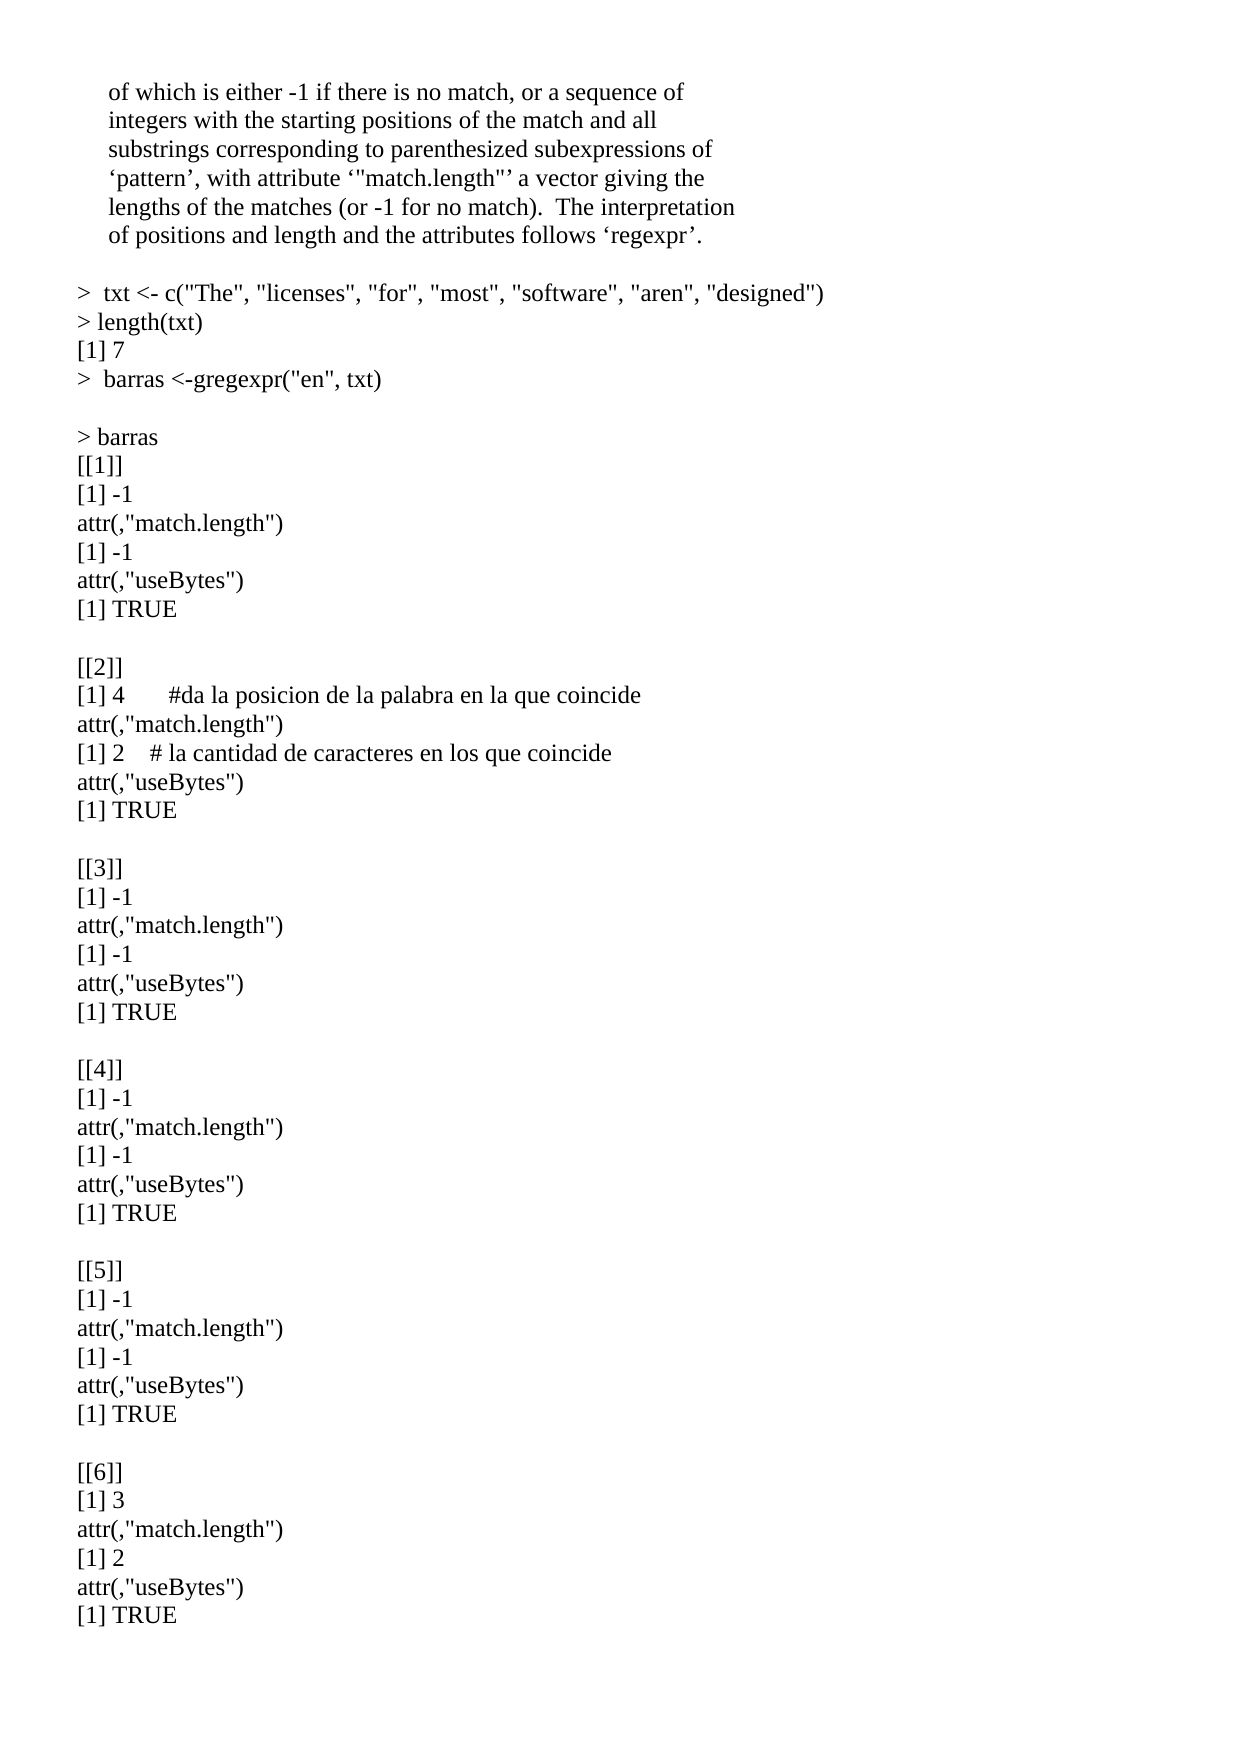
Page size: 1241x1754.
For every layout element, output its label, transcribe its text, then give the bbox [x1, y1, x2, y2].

text [[3]] [77, 853, 1163, 882]
text [[4]] [77, 1054, 1163, 1083]
text attr(,"useBytes") [77, 566, 1163, 594]
text [[6]] [77, 1457, 1163, 1486]
text [1] -1 [77, 1083, 1163, 1112]
text [[2]] [77, 652, 1163, 681]
text [1] 4 #da la posicion de la palabra en la que coincide [77, 681, 1163, 709]
text [1] -1 [77, 1342, 1163, 1371]
text [1] -1 [77, 939, 1163, 968]
text attr(,"match.length") [77, 911, 1163, 939]
text [1] 2 # la cantidad de caracteres en los que coincide [77, 738, 1163, 767]
text substrings corresponding to parenthesized subexpressions of [77, 134, 1163, 163]
text attr(,"useBytes") [77, 968, 1163, 997]
text attr(,"match.length") [77, 1514, 1163, 1543]
text attr(,"useBytes") [77, 1371, 1163, 1399]
text [1] TRUE [77, 594, 1163, 623]
text [1] TRUE [77, 1399, 1163, 1428]
text [1] 2 [77, 1543, 1163, 1572]
text [1] -1 [77, 1284, 1163, 1313]
text > barras [77, 422, 1163, 451]
text ‘pattern’, with attribute ‘"match.length"’ a vector giving the [77, 163, 1163, 192]
text [1] TRUE [77, 997, 1163, 1026]
text [1] -1 [77, 882, 1163, 911]
text > txt <- c("The", "licenses", "for", "most", "software", "aren", "designed") [77, 278, 1163, 307]
text of positions and length and the attributes follows ‘regexpr’. [77, 221, 1163, 249]
text attr(,"match.length") [77, 1313, 1163, 1342]
text attr(,"match.length") [77, 709, 1163, 738]
text [1] TRUE [77, 1601, 1163, 1629]
text > barras <-gregexpr("en", txt) [77, 364, 1163, 393]
text of which is either -1 if there is no match, or a sequence of [77, 77, 1163, 106]
text [1] -1 [77, 537, 1163, 566]
text [1] 7 [77, 336, 1163, 364]
text [1] TRUE [77, 796, 1163, 824]
text [1] 3 [77, 1486, 1163, 1514]
text [[1]] [77, 451, 1163, 479]
text [1] -1 [77, 1141, 1163, 1169]
text integers with the starting positions of the match and all [77, 106, 1163, 134]
text [[5]] [77, 1256, 1163, 1284]
text [1] TRUE [77, 1198, 1163, 1227]
text [1] -1 [77, 479, 1163, 508]
text attr(,"useBytes") [77, 1169, 1163, 1198]
text attr(,"useBytes") [77, 767, 1163, 796]
text attr(,"useBytes") [77, 1572, 1163, 1601]
text attr(,"match.length") [77, 508, 1163, 537]
text lengths of the matches (or -1 for no match). The interpretation [77, 192, 1163, 221]
text attr(,"match.length") [77, 1112, 1163, 1141]
text > length(txt) [77, 307, 1163, 336]
